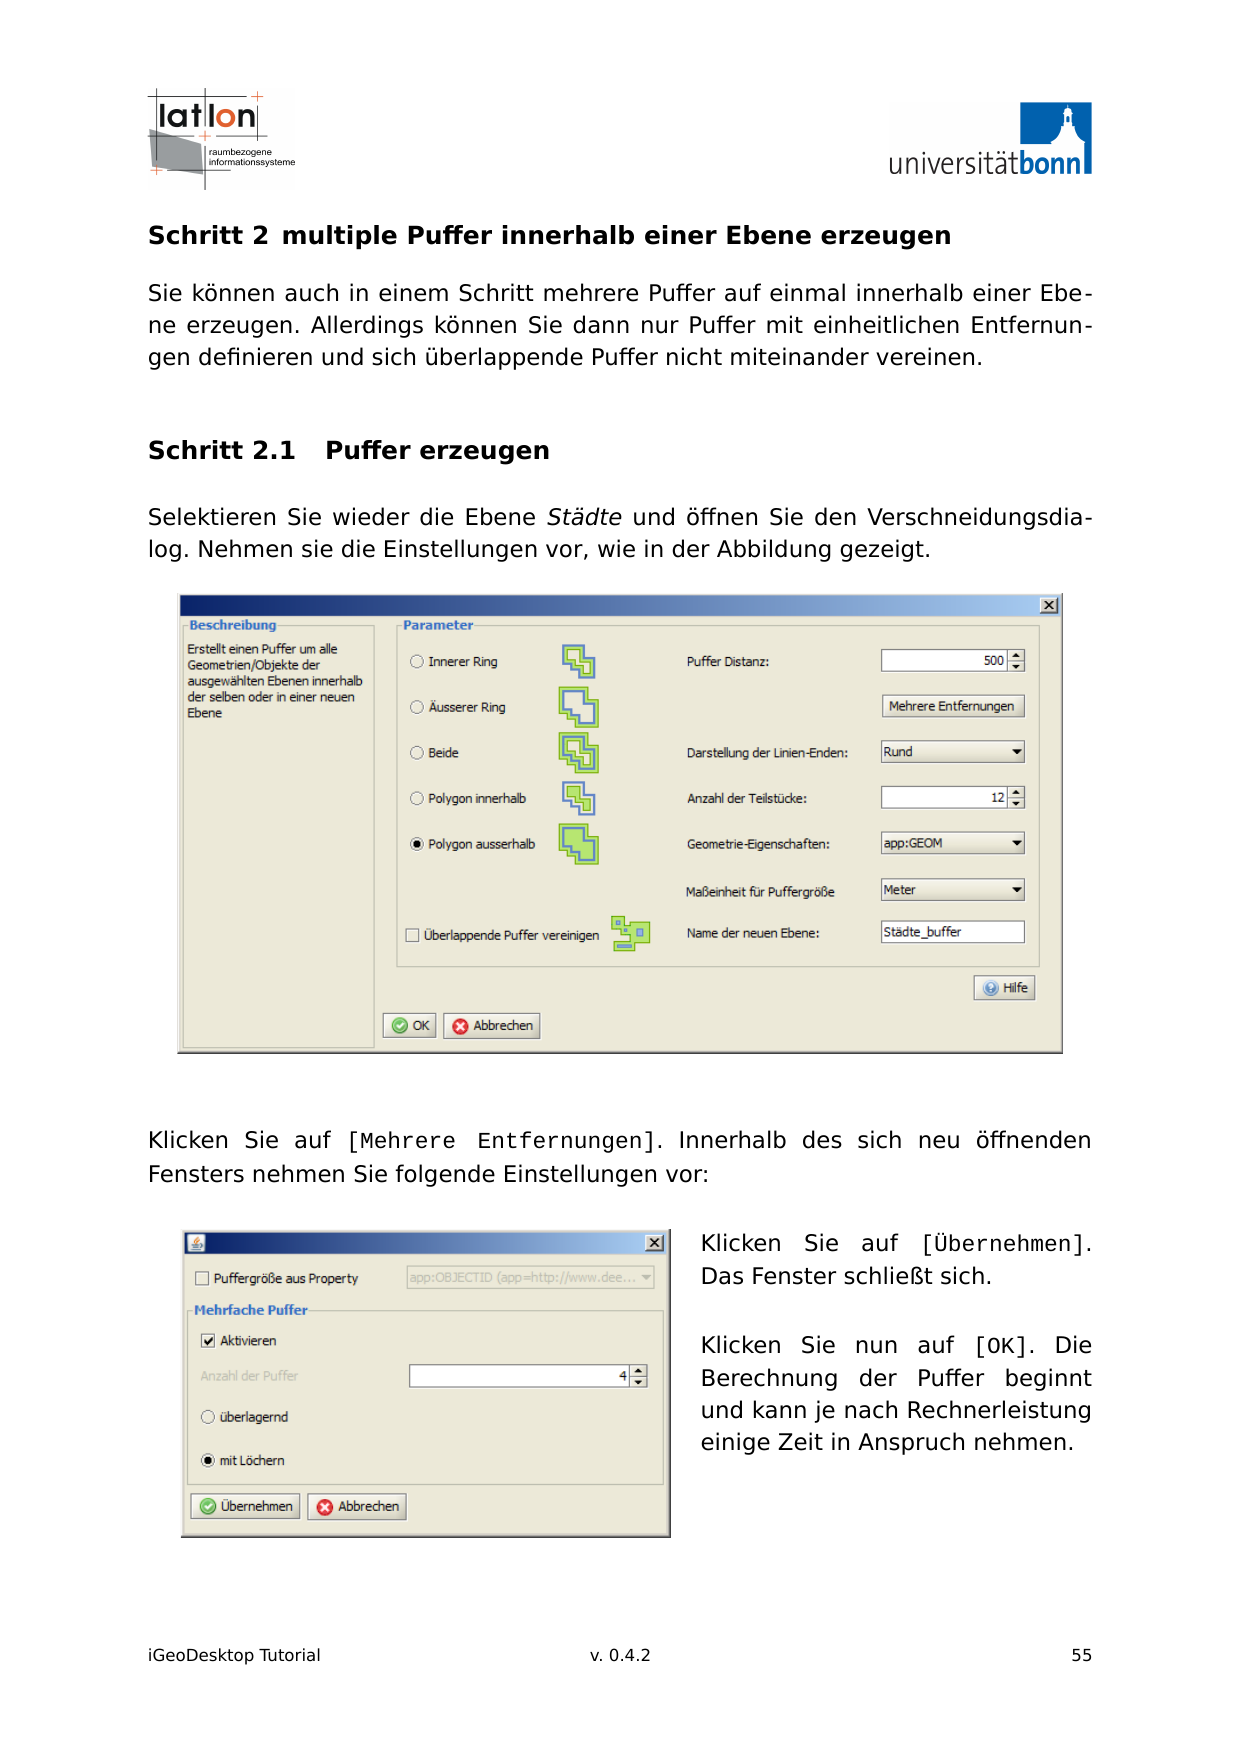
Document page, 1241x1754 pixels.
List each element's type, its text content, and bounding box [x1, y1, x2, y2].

subtitle Puffer erzeugen [148, 436, 1092, 465]
picture [889, 102, 1093, 174]
text Klicken Sie auf [Übernehmen]. Das Fenster schließt sich. [671, 1230, 1092, 1290]
text Klicken Sie nun auf [OK]. Die Berechnung der Puffer beginnt und kann je nach Rechnerleistung eini­ge Zeit in Anspruch nehmen. [671, 1332, 1092, 1456]
text [148, 1230, 180, 1290]
picture [180, 1229, 671, 1538]
picture [177, 593, 1063, 1054]
text Selektieren Sie wieder die Ebene Städte und öffnen Sie den Verschneidungsdia­log. Nehmen sie die Einstellungen vor, wie in der Abbildung gezeigt. [148, 504, 1092, 563]
text [148, 1332, 180, 1456]
text Klicken Sie auf [Mehrere Entfernungen]. Innerhalb des sich neu öffnenden Fensters nehmen Sie folgende Einstellungen vor: [148, 1128, 1092, 1188]
subtitle multiple Puffer innerhalb einer Ebene erzeugen [148, 221, 1092, 251]
text Sie können auch in einem Schritt mehrere Puffer auf einmal innerhalb einer Ebe­ne erzeugen. Allerdings können Sie dann nur Puffer mit einheitlichen Entfernun­gen definieren und sich überlappende Puffer nicht miteinander vereinen. [148, 281, 1092, 371]
picture [147, 88, 295, 190]
